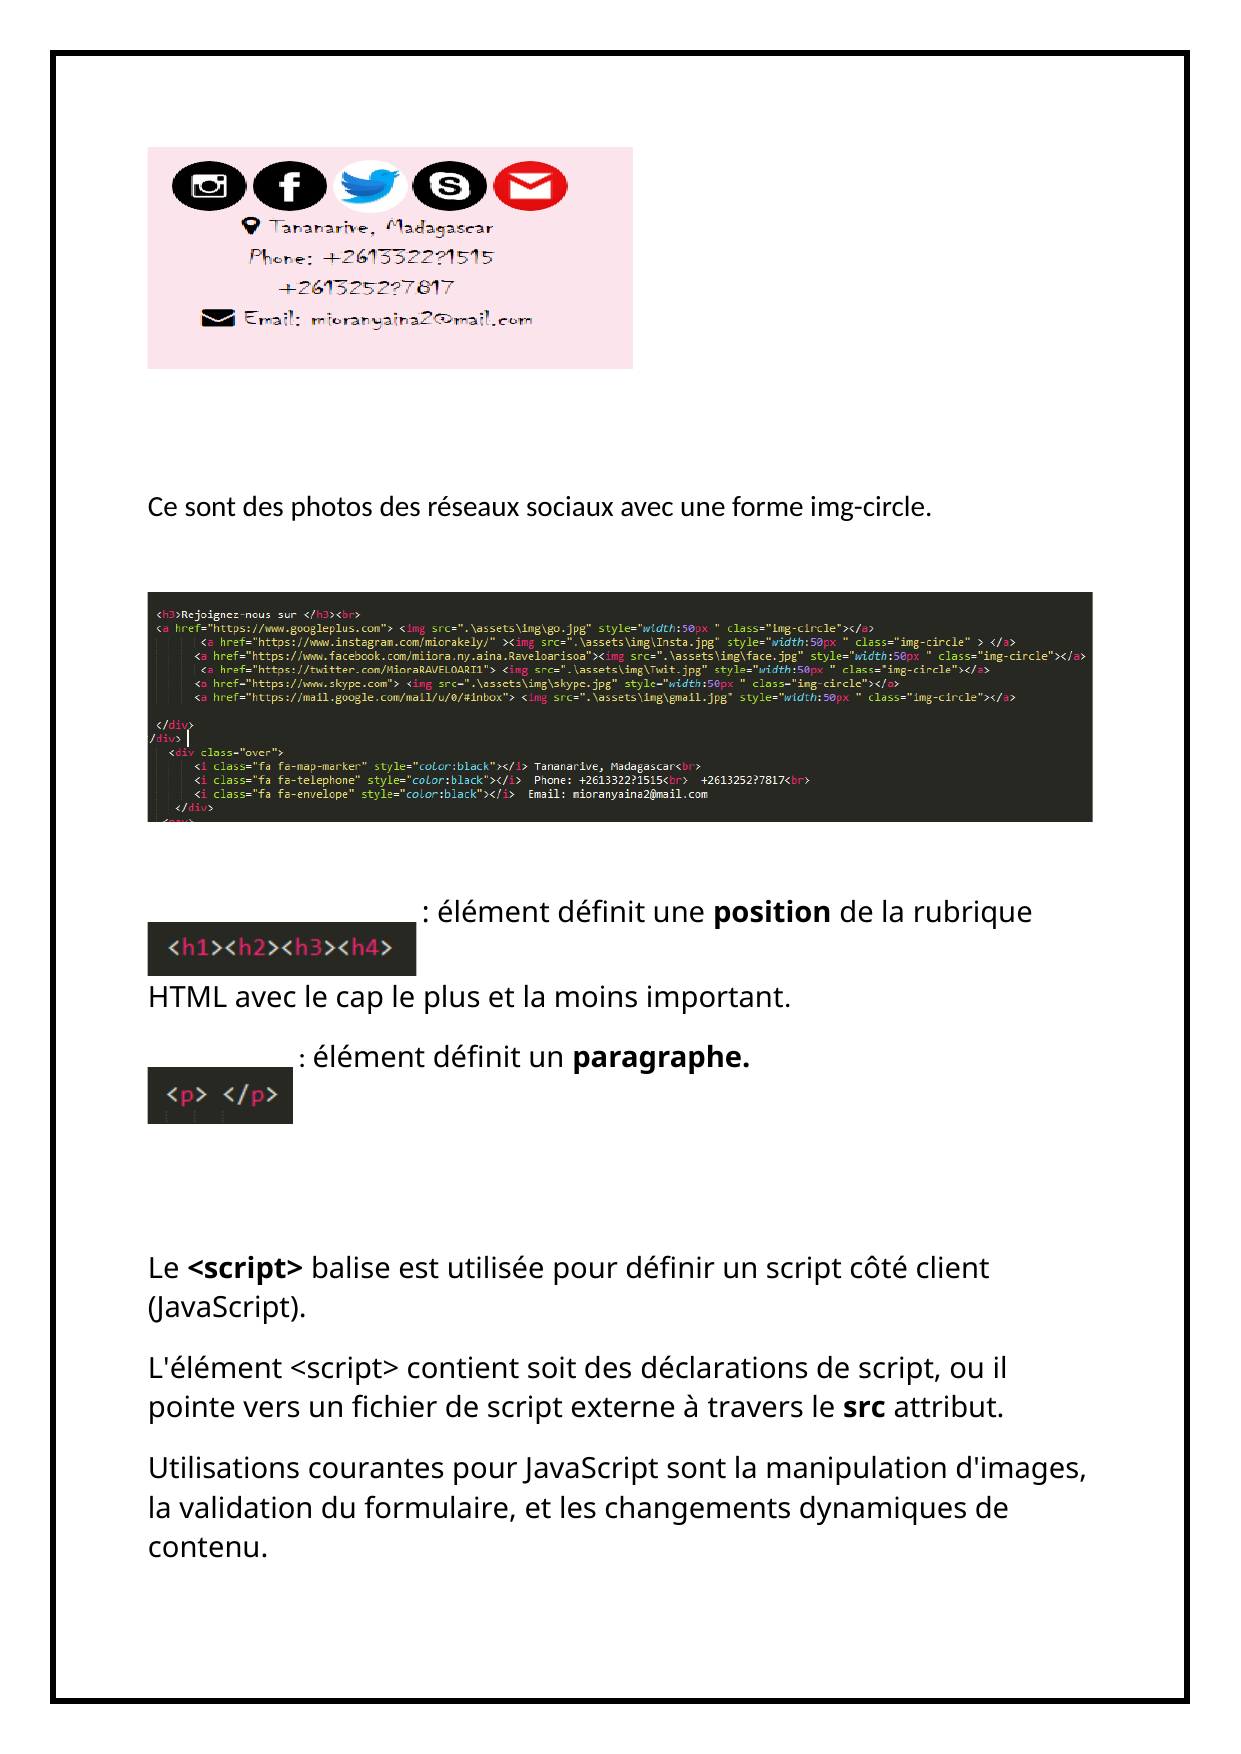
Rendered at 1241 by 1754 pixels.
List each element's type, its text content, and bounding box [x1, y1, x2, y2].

text Le <script> balise est utilisée pour définir un script côté client (JavaScript). [148, 1247, 1093, 1326]
text Utilisations courantes pour JavaScript sont la manipulation d'images, la validation du formulaire, et les changements dynamiques de contenu. [148, 1447, 1093, 1566]
text Ce sont des photos des réseaux sociaux avec une forme img-circle. [148, 488, 1093, 523]
text L'élément <script> contient soit des déclarations de script, ou il pointe vers un fichier de script externe à travers le src attribut. [148, 1347, 1093, 1426]
text : élément définit une position de la rubrique HTML avec le cap le plus et la moins important. [148, 892, 1093, 1016]
text : élément définit un paragraphe. [148, 1036, 1093, 1124]
